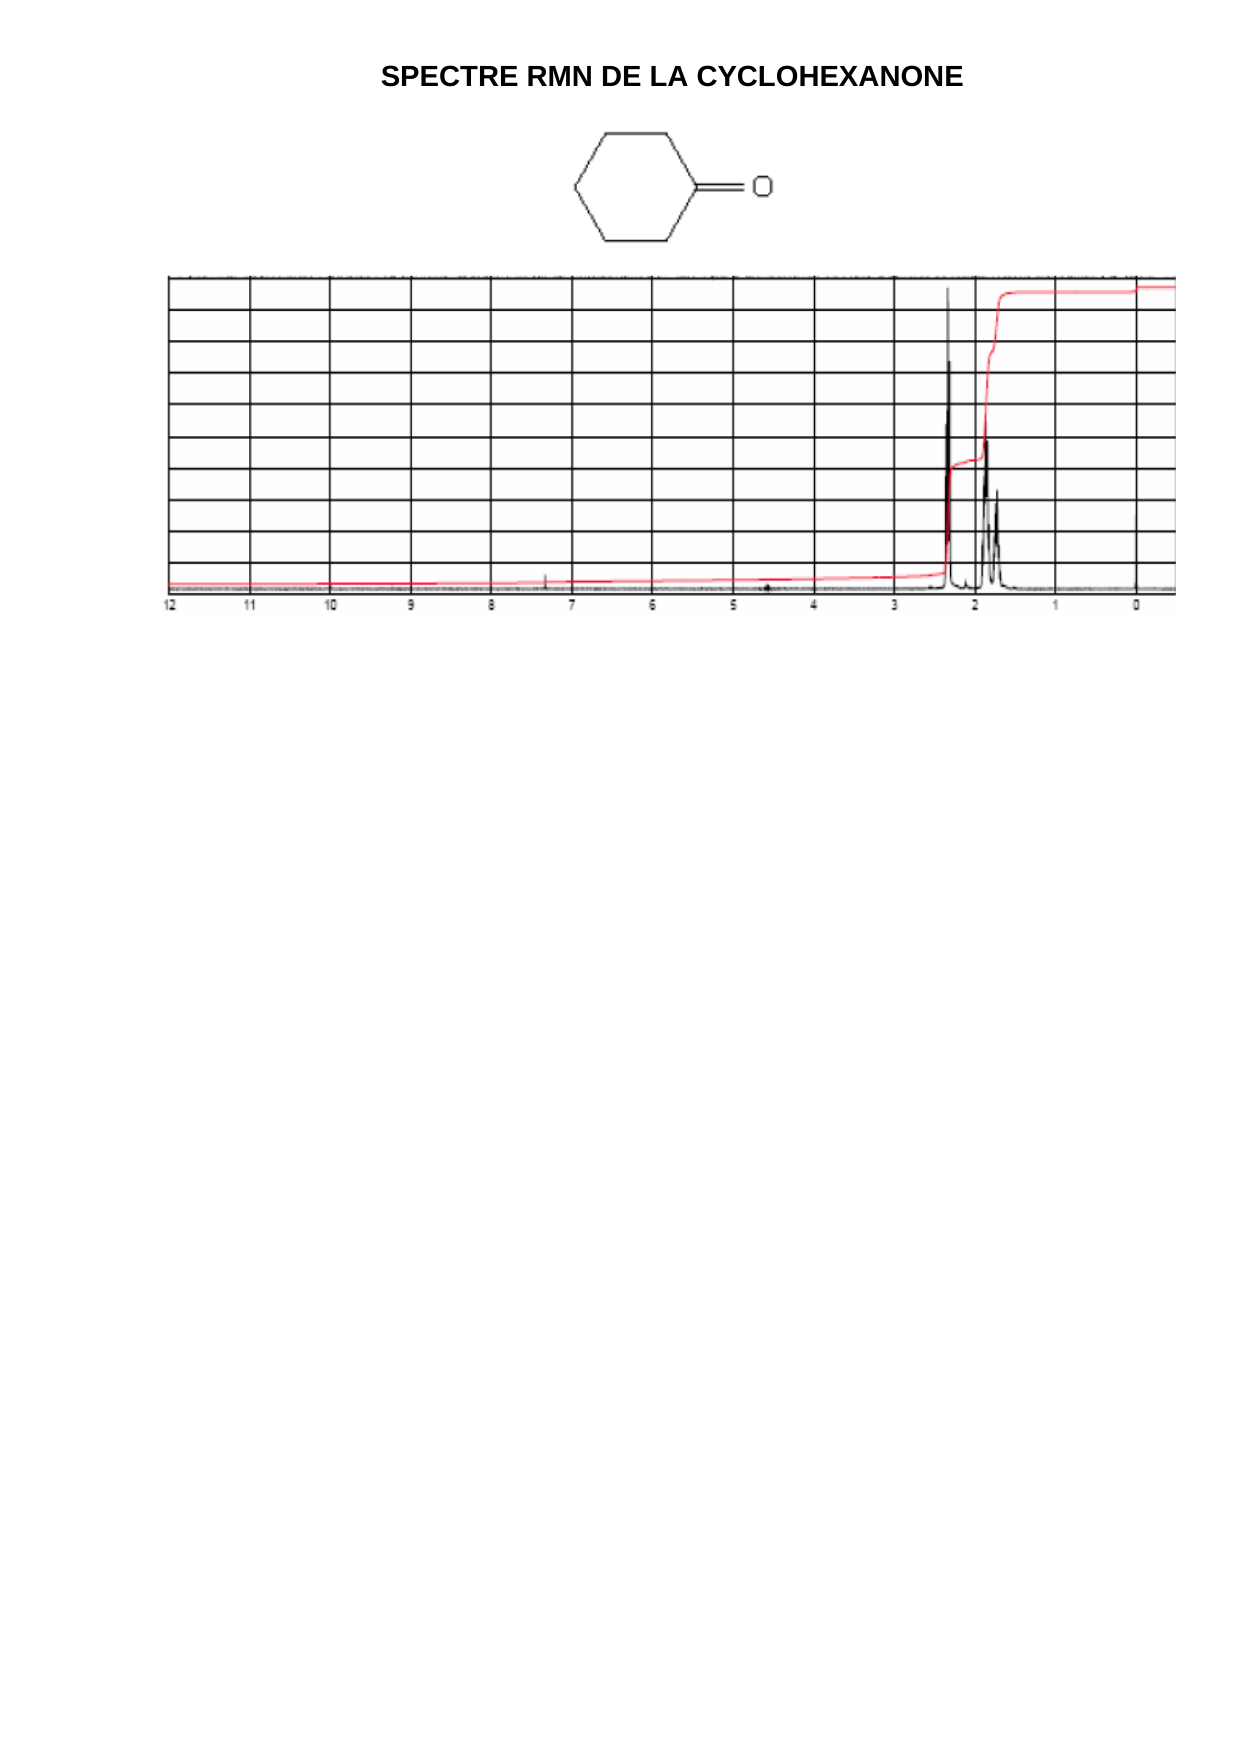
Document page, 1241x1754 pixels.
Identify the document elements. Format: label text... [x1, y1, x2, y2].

list spectre RMN de la cyclohexanone [163, 59, 1181, 93]
picture [163, 272, 1182, 614]
picture [566, 126, 778, 248]
